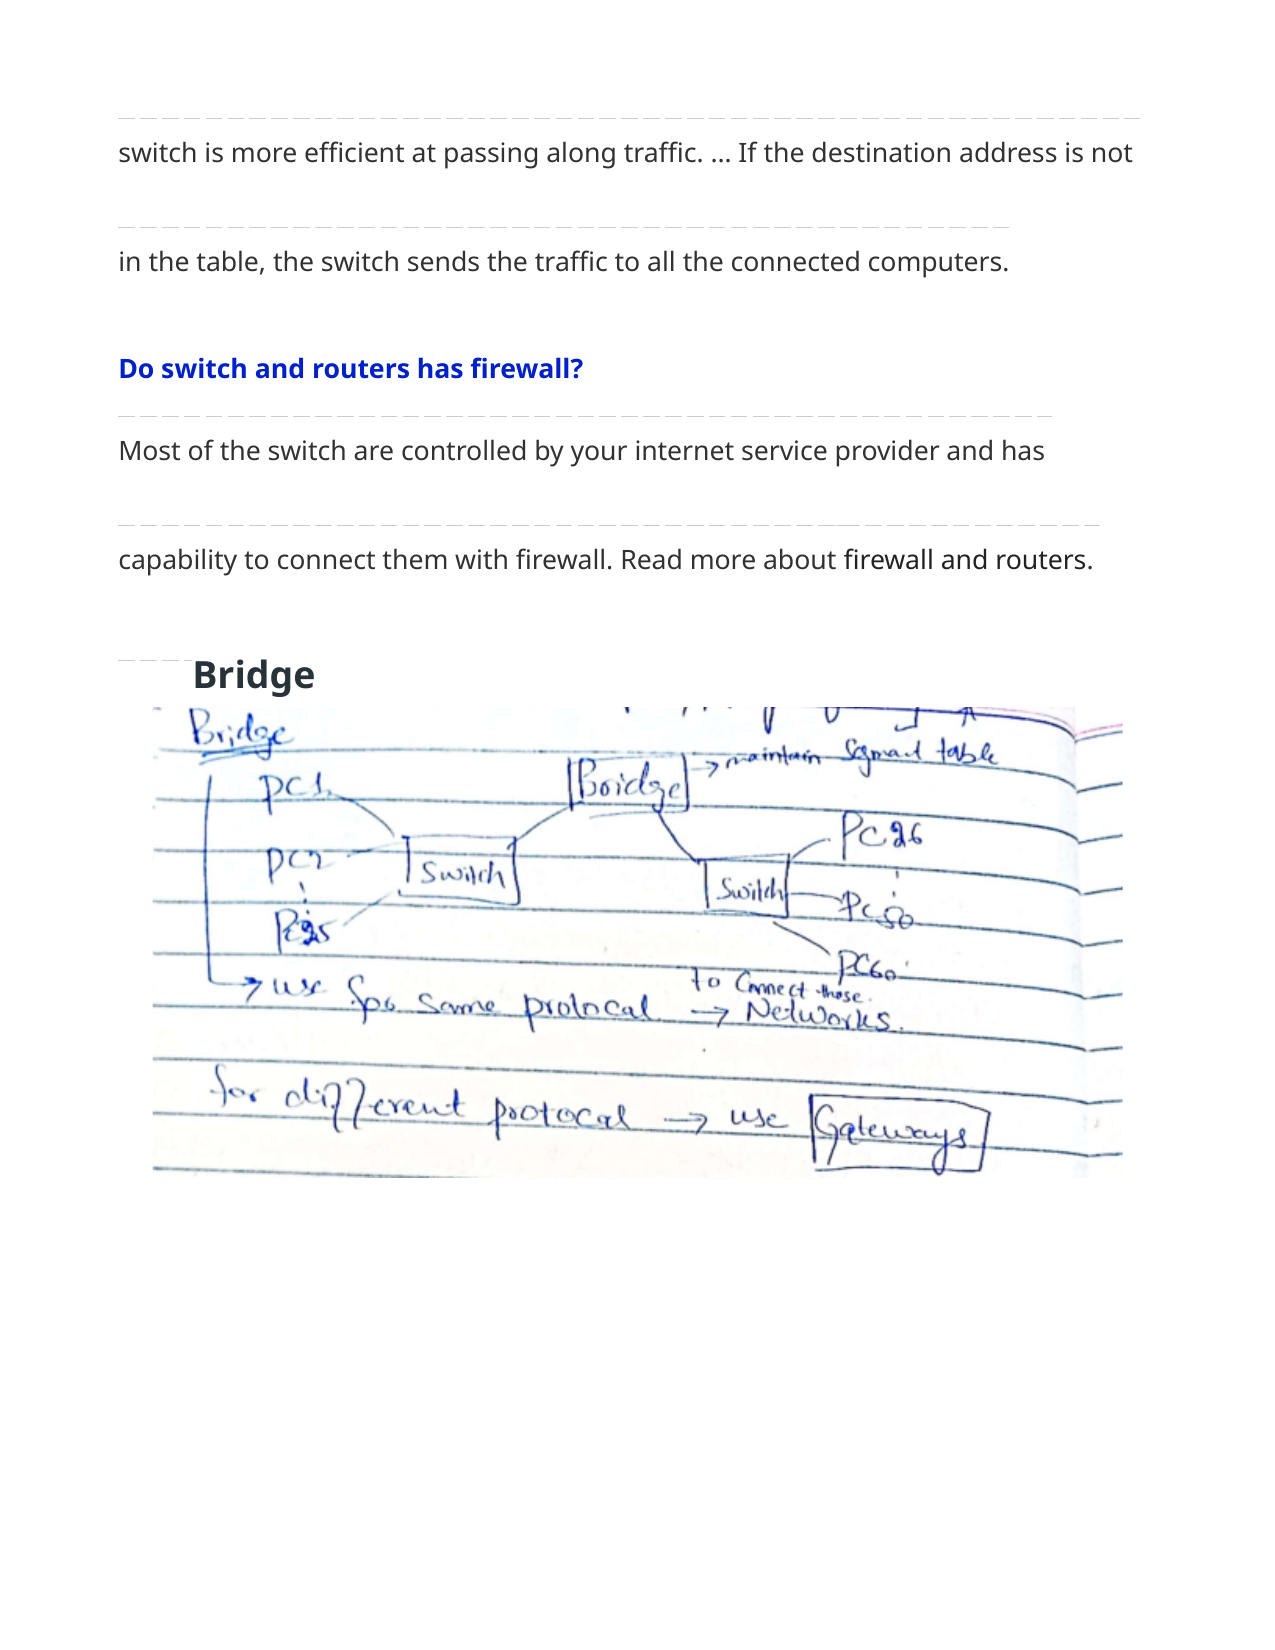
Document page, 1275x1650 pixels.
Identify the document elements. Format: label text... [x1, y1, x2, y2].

text Bridge [118, 648, 1157, 699]
picture [152, 707, 1123, 1178]
text switch is more efficient at passing along traffic. … If the destination address is not in the table, the switch sends the traffic to all the connected computers. [118, 118, 1157, 279]
text Do switch and routers has firewall? [118, 350, 1157, 387]
text Most of the switch are controlled by your internet service provider and has capability to connect them with firewall. Read more about firewall and routers. [118, 416, 1157, 577]
